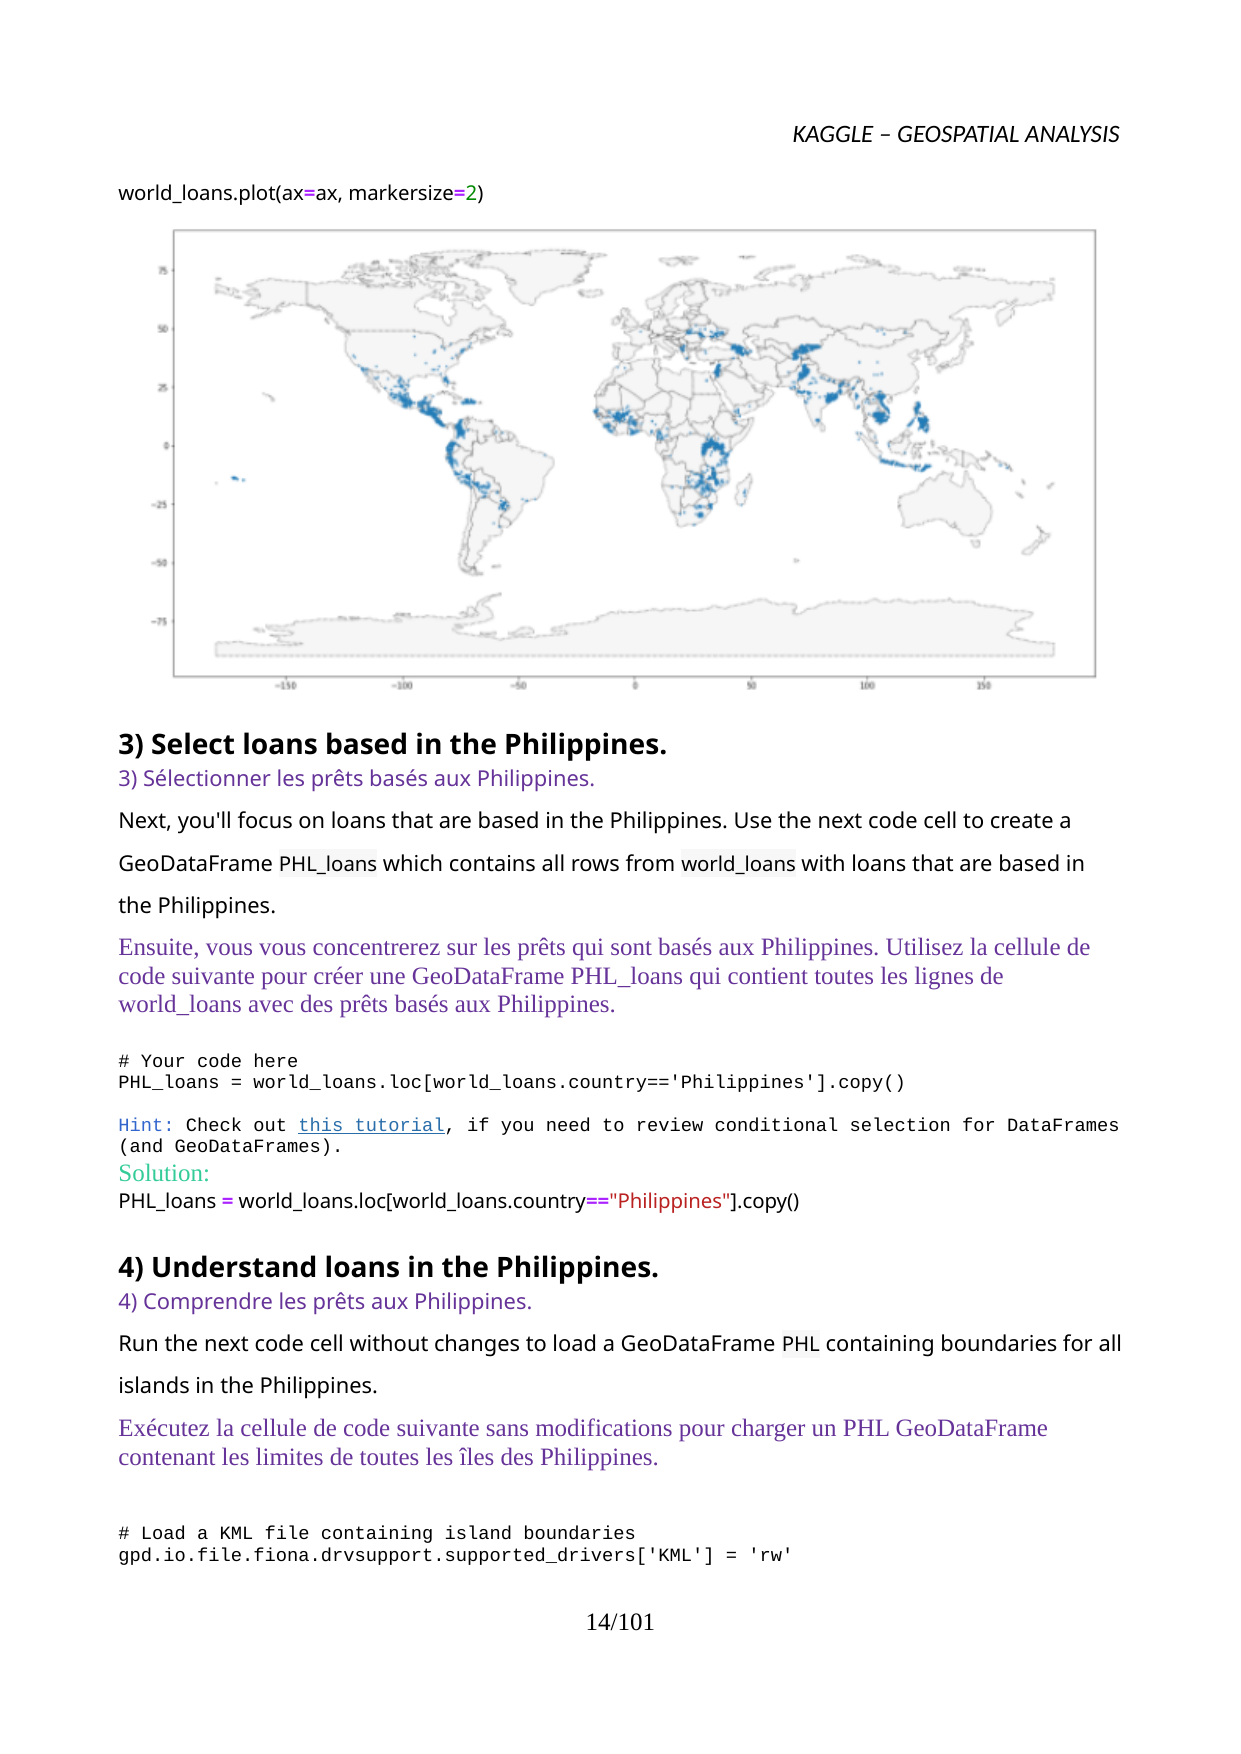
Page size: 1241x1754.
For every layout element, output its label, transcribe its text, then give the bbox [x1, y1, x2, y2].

text Ensuite, vous vous concentrerez sur les prêts qui sont basés aux Philippines. Utilisez la cellule de code suivante pour créer une GeoDataFrame PHL_loans qui contient toutes les lignes de world_loans avec des prêts basés aux Philippines. [118, 932, 1122, 1018]
picture [131, 217, 1109, 704]
text Hint: Check out this tutorial, if you need to review conditional selection for DataFrames (and GeoDataFrames). [118, 1116, 1122, 1158]
text PHL_loans = world_loans.loc[world_loans.country=='Philippines'].copy() [118, 1073, 1122, 1094]
text gpd.io.file.fiona.drvsupport.supported_drivers['KML'] = 'rw' [118, 1545, 1122, 1567]
text Run the next code cell without changes to load a GeoDataFrame PHL containing boundaries for all islands in the Philippines. [118, 1328, 1122, 1400]
text 4) Comprendre les prêts aux Philippines. [118, 1286, 1122, 1316]
subtitle 4) Understand loans in the Philippines. [118, 1248, 1122, 1286]
text # Your code here [118, 1052, 1122, 1073]
text Exécutez la cellule de code suivante sans modifications pour charger un PHL GeoDataFrame contenant les limites de toutes les îles des Philippines. [118, 1413, 1122, 1470]
text # Load a KML file containing island boundaries [118, 1524, 1122, 1545]
text Next, you'll focus on loans that are based in the Philippines. Use the next code cell to create a GeoDataFrame PHL_loans which contains all rows from world_loans with loans that are based in the Philippines. [118, 805, 1122, 919]
text PHL_loans = world_loans.loc[world_loans.country=="Philippines"].copy() [118, 1187, 1122, 1215]
text Solution: [118, 1158, 1122, 1187]
text world_loans.plot(ax=ax, markersize=2) [118, 178, 1122, 206]
text 3) Sélectionner les prêts basés aux Philippines. [118, 763, 1122, 793]
subtitle 3) Select loans based in the Philippines. [118, 724, 1122, 763]
